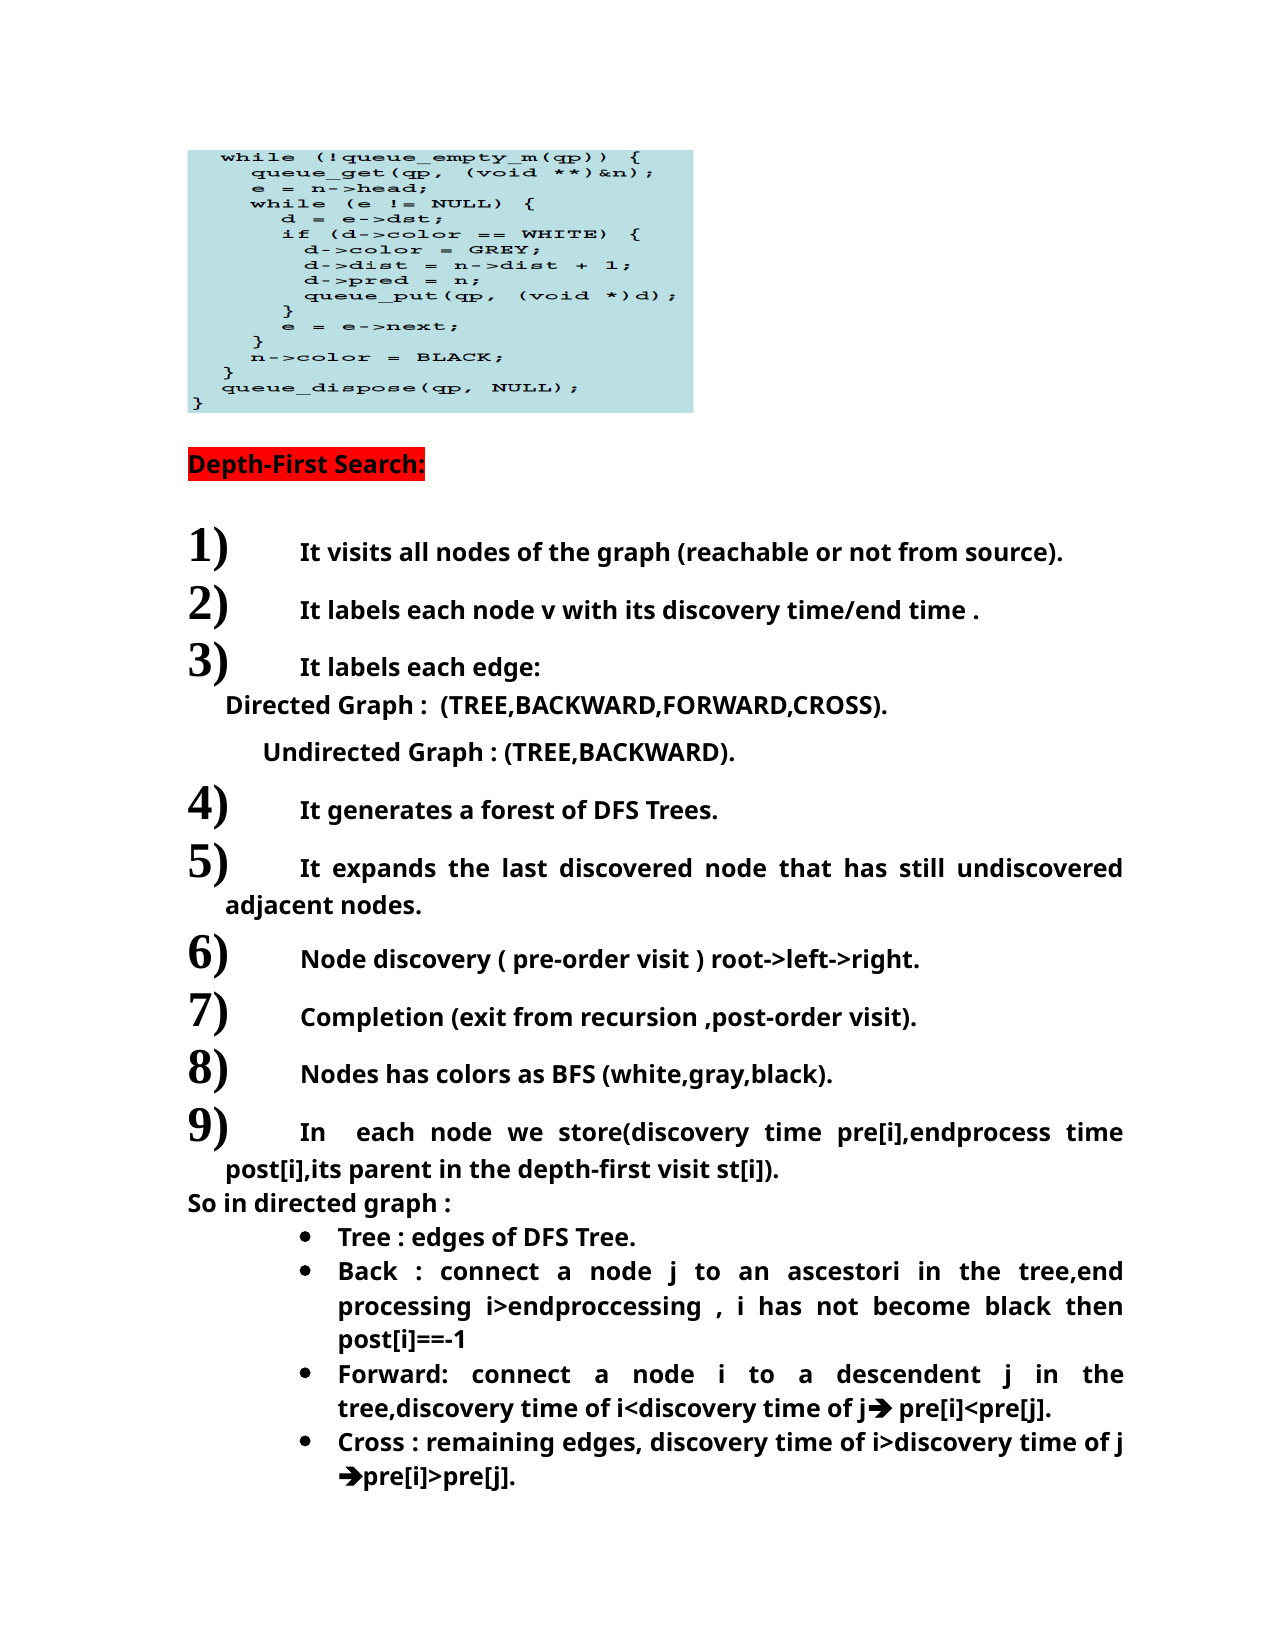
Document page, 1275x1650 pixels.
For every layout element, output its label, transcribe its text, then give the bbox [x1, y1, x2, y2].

subtitle Back : connect a node j to an ascestori in the tree,end processing i>endproccessing , i has not become black then post[i]==-1 [300, 1254, 1125, 1356]
subtitle It visits all nodes of the graph (reachable or not from source). [187, 515, 1125, 573]
subtitle Node discovery ( pre-order visit ) root->left->right. [187, 922, 1125, 979]
subtitle Directed Graph : (TREE,BACKWARD,FORWARD,CROSS). [225, 688, 1125, 722]
subtitle Completion (exit from recursion ,post-order visit). [187, 979, 1125, 1037]
subtitle In each node we store(discovery time pre[i],endprocess time post[i],its parent in the depth-first visit st[i]). [187, 1094, 1125, 1186]
subtitle Forward: connect a node i to a descendent j in the tree,discovery time of i<discovery time of j pre[i]<pre[j]. [300, 1356, 1125, 1424]
subtitle So in directed graph : [187, 1186, 1125, 1220]
subtitle Tree : edges of DFS Tree. [300, 1220, 1125, 1254]
subtitle Cross : remaining edges, discovery time of i>discovery time of j pre[i]>pre[j]. [300, 1424, 1125, 1492]
subtitle It labels each edge: [187, 630, 1125, 688]
subtitle It labels each node v with its discovery time/end time . [187, 573, 1125, 630]
subtitle Undirected Graph : (TREE,BACKWARD). [187, 722, 1125, 773]
subtitle Depth-First Search: [187, 447, 1125, 481]
subtitle It expands the last discovered node that has still undiscovered adjacent nodes. [187, 830, 1125, 922]
subtitle It generates a forest of DFS Trees. [187, 773, 1125, 830]
subtitle Nodes has colors as BFS (white,gray,black). [187, 1037, 1125, 1094]
